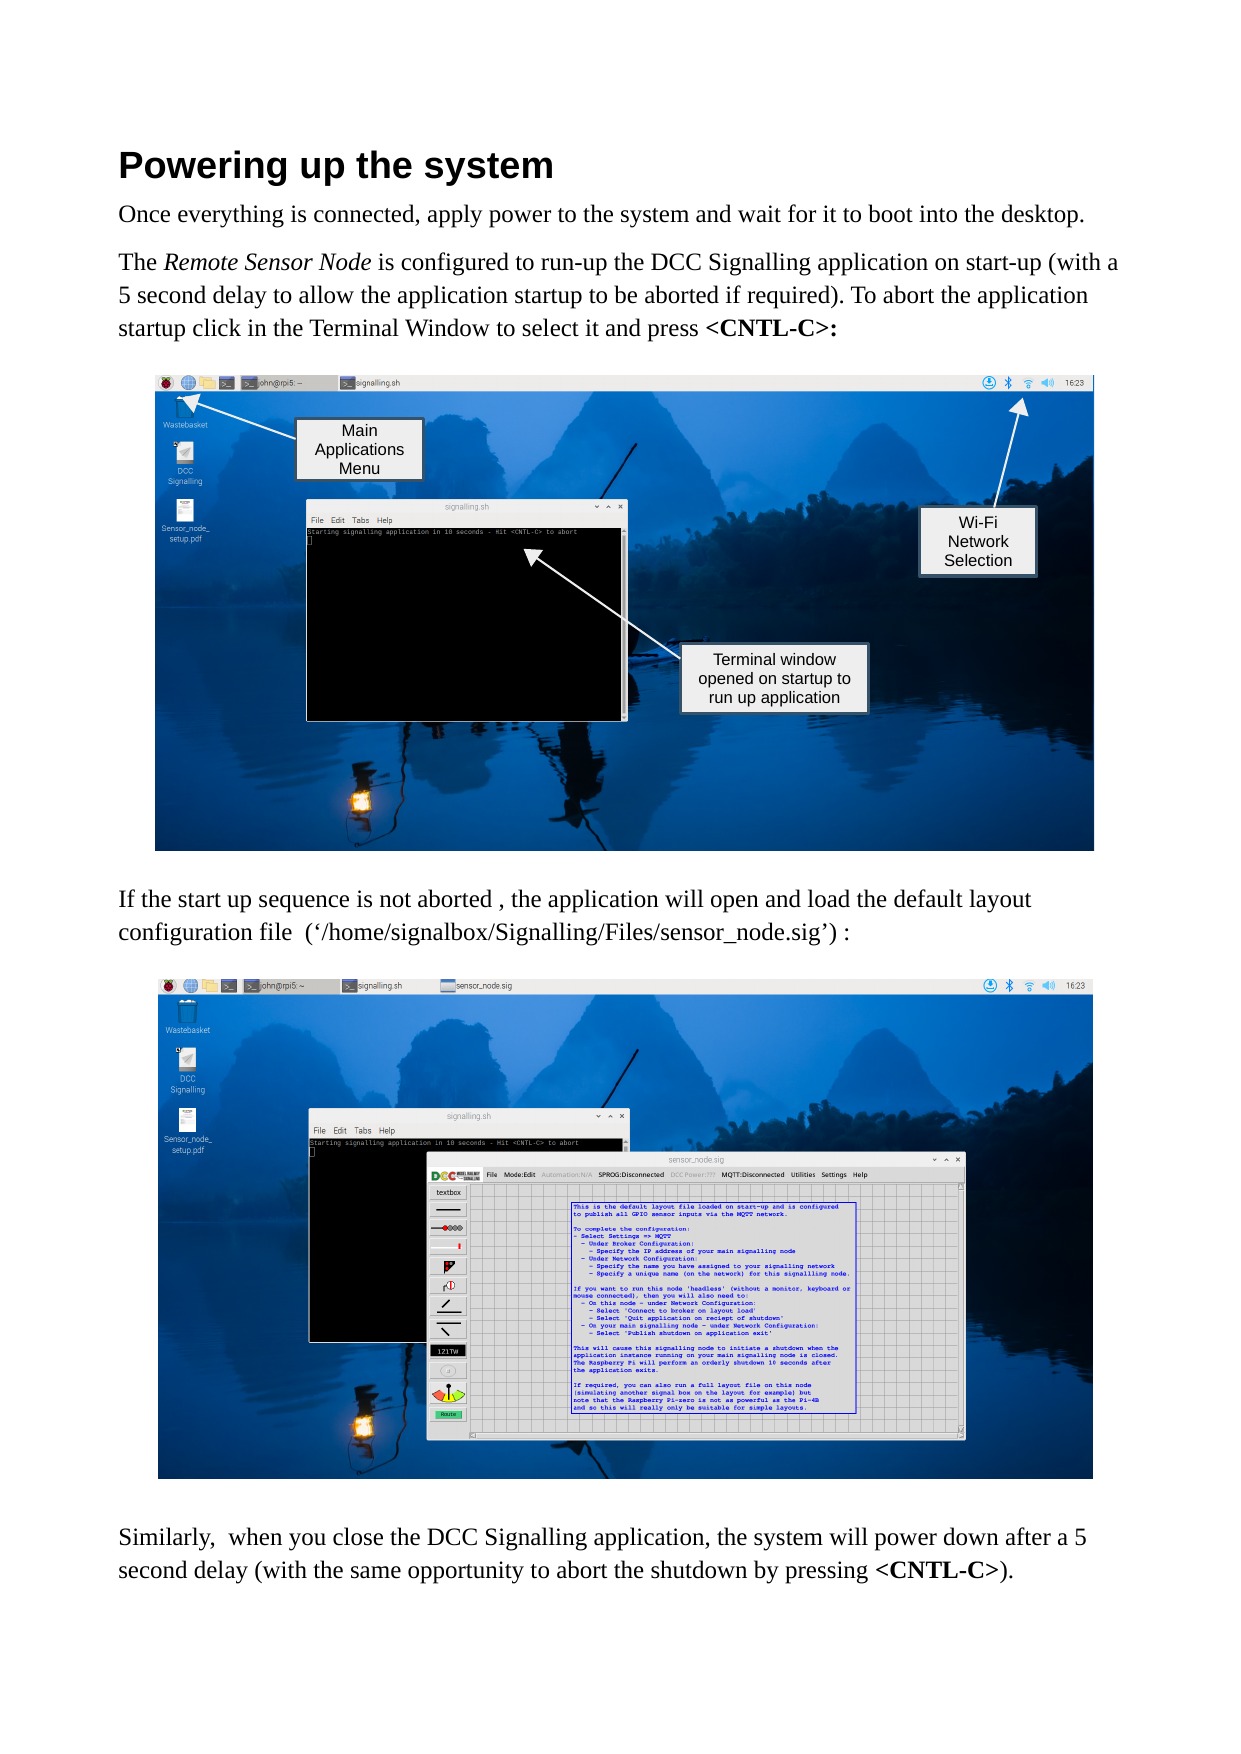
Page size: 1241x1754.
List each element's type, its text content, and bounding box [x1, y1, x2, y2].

text Similarly, when you close the DCC Signalling application, the system will power down after a 5 second delay (with the same opportunity to abort the shutdown by pressing <CNTL-C>). [118, 1522, 1122, 1584]
text Once everything is connected, apply power to the system and wait for it to boot into the desktop. [118, 199, 1122, 228]
text If the start up sequence is not aborted , the application will open and load the default layout configuration file (‘/home/signalbox/Signalling/Files/sensor_node.sig’) : [118, 884, 1122, 946]
picture [155, 380, 1095, 851]
picture [158, 979, 1093, 1479]
text The Remote Sensor Node is configured to run-up the DCC Signalling application on start-up (with a 5 second delay to allow the application startup to be aborted if required). To abort the application startup click in the Terminal Window to select it and press <CNTL-C>: [118, 247, 1122, 342]
subtitle Powering up the system [118, 143, 1122, 187]
